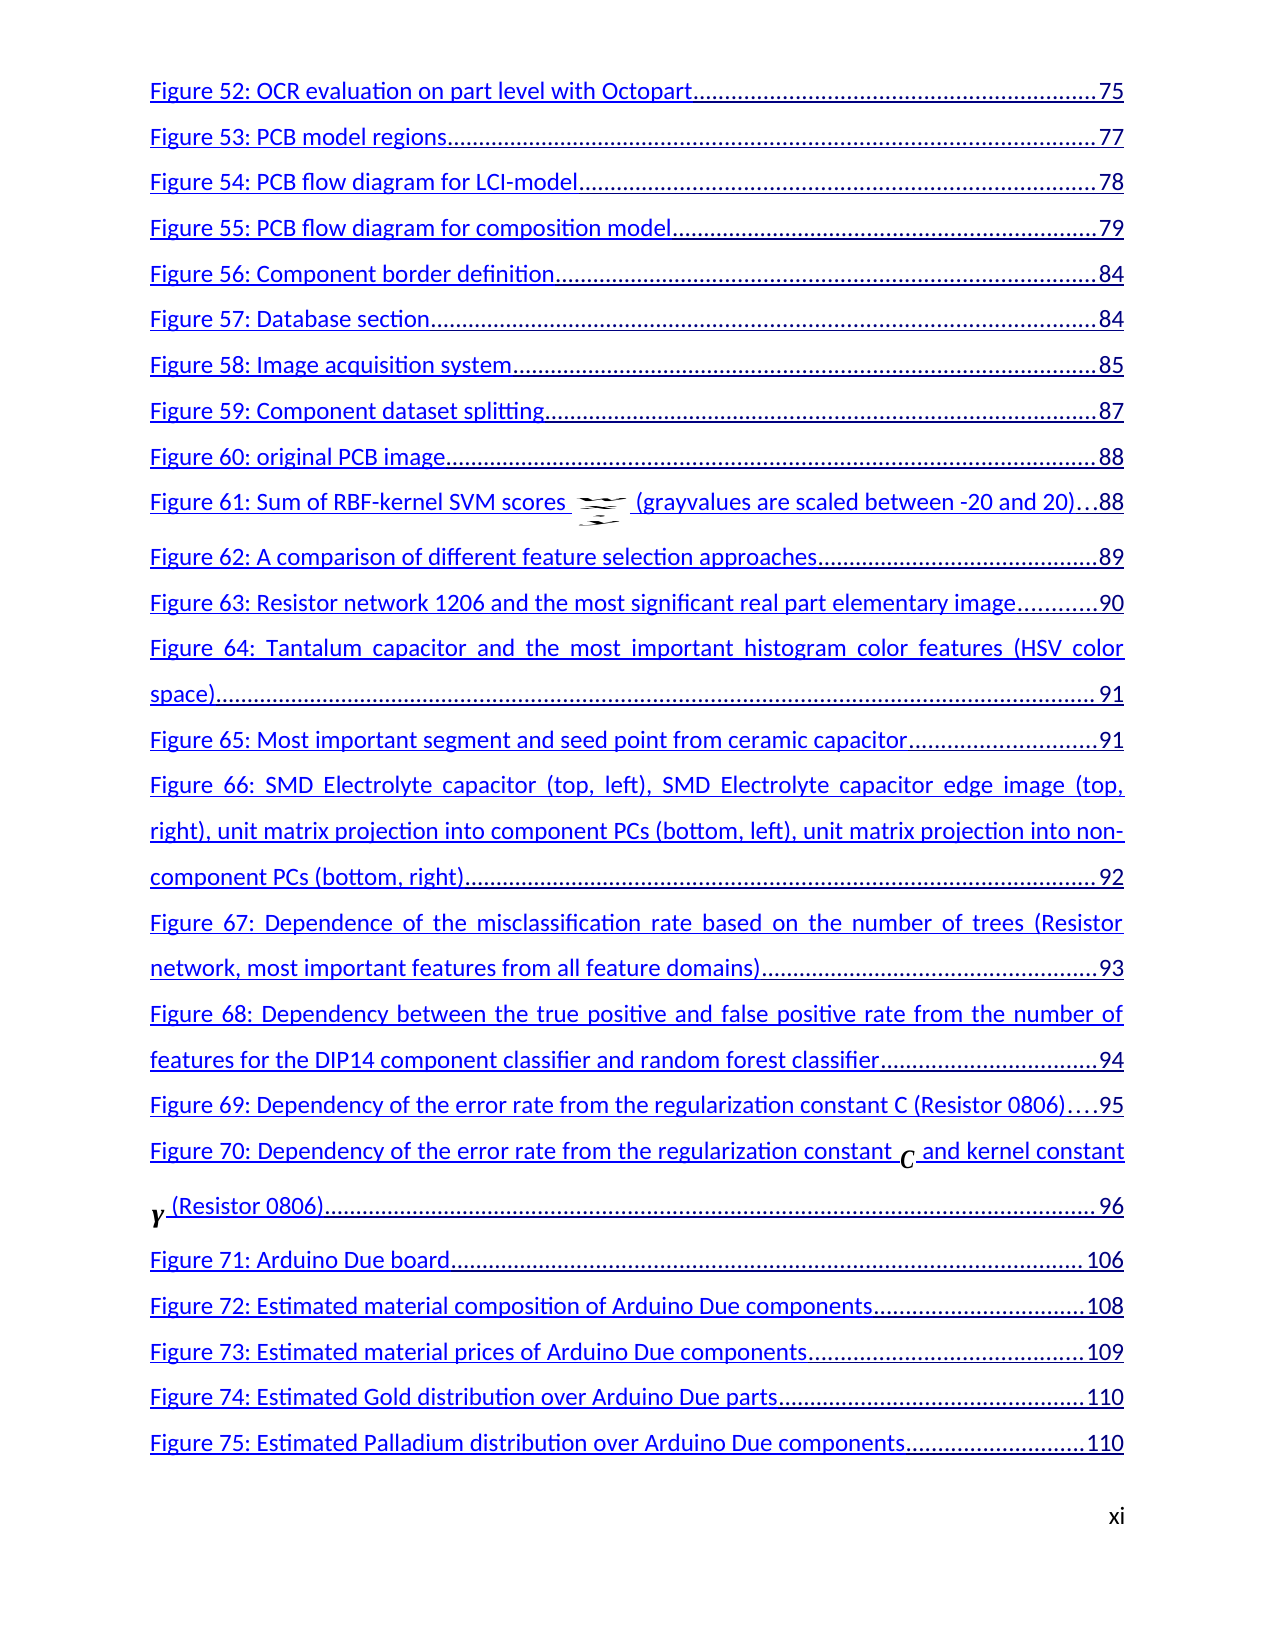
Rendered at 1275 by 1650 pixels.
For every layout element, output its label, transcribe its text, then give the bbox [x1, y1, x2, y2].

text Figure 62: A comparison of different feature selection approaches 89 [150, 541, 1125, 571]
text Figure 61: Sum of RBF-kernel SVM scores (grayvalues are scaled between -20 and 20) 88 [150, 487, 1125, 526]
text Figure 66: SMD Electrolyte capacitor (top, left), SMD Electrolyte capacitor edge image (top, right), unit matrix projection into component PCs (bottom, left), unit matrix projection into non-component PCs (bottom, right) 92 [150, 769, 1125, 796]
text Figure 74: Estimated Gold distribution over Arduino Due parts 110 [150, 1381, 1125, 1412]
text Figure 71: Arduino Due board 106 [150, 1244, 1125, 1275]
text Figure 72: Estimated material composition of Arduino Due components 108 [150, 1290, 1125, 1320]
text Figure 56: Component border definition 84 [150, 258, 1125, 288]
text Figure 64: Tantalum capacitor and the most important histogram color features (HSV color space) 91 [150, 660, 1125, 709]
text Figure 57: Database section 84 [150, 304, 1125, 334]
text Figure 59: Component dataset splitting 87 [150, 395, 1125, 426]
text Figure 69: Dependency of the error rate from the regularization constant C (Resistor 0806) 95 [150, 1090, 1125, 1120]
text Figure 66: SMD Electrolyte capacitor (top, left), SMD Electrolyte capacitor edge image (top, right), unit matrix projection into component PCs (bottom, left), unit matrix projection into non-component PCs (bottom, right) 92 [150, 797, 1125, 841]
text Figure 64: Tantalum capacitor and the most important histogram color features (HSV color space) 91 [150, 632, 1125, 658]
text Figure 66: SMD Electrolyte capacitor (top, left), SMD Electrolyte capacitor edge image (top, right), unit matrix projection into component PCs (bottom, left), unit matrix projection into non-component PCs (bottom, right) 92 [150, 843, 1125, 892]
text Figure 70: Dependency of the error rate from the regularization constant and kernel constant (Resistor 0806) 96 [150, 1135, 1125, 1229]
text Figure 63: Resistor network 1206 and the most significant real part elementary image 90 [150, 587, 1125, 617]
text Figure 73: Estimated material prices of Arduino Due components 109 [150, 1336, 1125, 1366]
text Figure 65: Most important segment and seed point from ceramic capacitor 91 [150, 724, 1125, 754]
text Figure 54: PCB flow diagram for LCI-model 78 [150, 166, 1125, 197]
text Figure 53: PCB model regions 77 [150, 121, 1125, 151]
text Figure 68: Dependency between the true positive and false positive rate from the number of features for the DIP14 component classifier and random forest classifier 94 [150, 998, 1125, 1074]
text Figure 75: Estimated Palladium distribution over Arduino Due components 110 [150, 1427, 1125, 1458]
text Figure 60: original PCB image 88 [150, 441, 1125, 471]
text Figure 52: OCR evaluation on part level with Octopart 75 [150, 75, 1125, 106]
text Figure 58: Image acquisition system 85 [150, 349, 1125, 380]
text Figure 55: PCB flow diagram for composition model 79 [150, 212, 1125, 243]
text Figure 67: Dependence of the misclassification rate based on the number of trees (Resistor network, most important features from all feature domains) 93 [150, 907, 1125, 983]
